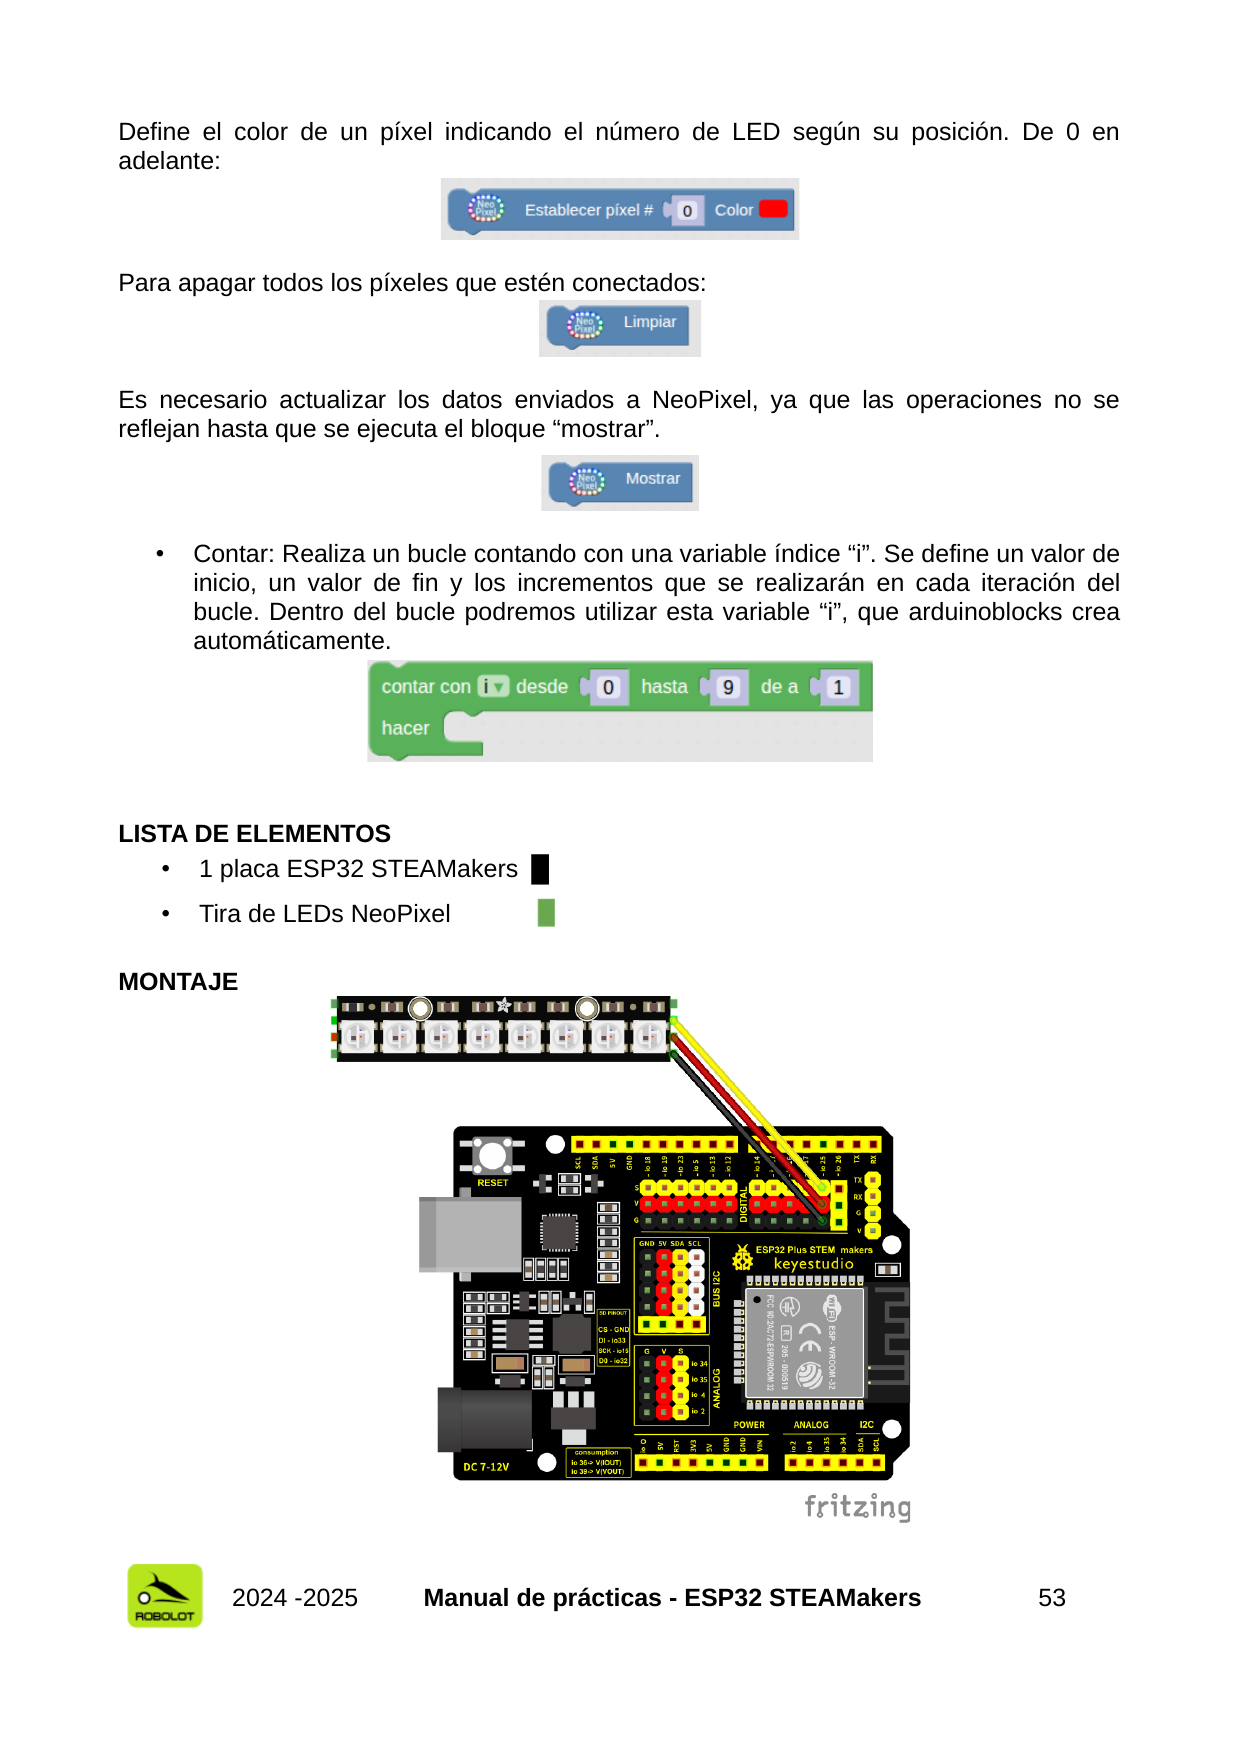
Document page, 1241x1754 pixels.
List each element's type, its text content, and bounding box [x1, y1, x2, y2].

picture [330, 996, 911, 1523]
text Es necesario actualizar los datos enviados a NeoPixel, ya que las operaciones no se reflejan hasta que se ejecuta el bloque “mostrar”. [118, 385, 1122, 442]
text Para apagar todos los píxeles que estén conectados: [118, 268, 1122, 297]
text MONTAJE [118, 967, 1122, 996]
table_cell Tira de LEDs NeoPixel [118, 889, 525, 938]
picture [531, 894, 559, 933]
picture [539, 300, 702, 357]
list Contar: Realiza un bucle contando con una variable índice “i”. Se define un valor de inicio, un valor de fin y los incrementos que se realizarán en cada iteración del bucle. Dentro del bucle podremos utilizar esta variable “i”, que arduinoblocks crea automáticamente. [156, 539, 1122, 654]
table_header █ [525, 848, 679, 888]
picture [440, 178, 800, 240]
picture [126, 1563, 205, 1631]
table_cell [525, 889, 679, 938]
text Define el color de un píxel indicando el número de LED según su posición. De 0 en adelante: [118, 117, 1122, 175]
text LISTA DE ELEMENTOS [118, 819, 1122, 848]
table_header 1 placa ESP32 STEAMakers [118, 848, 525, 888]
picture [367, 660, 873, 762]
